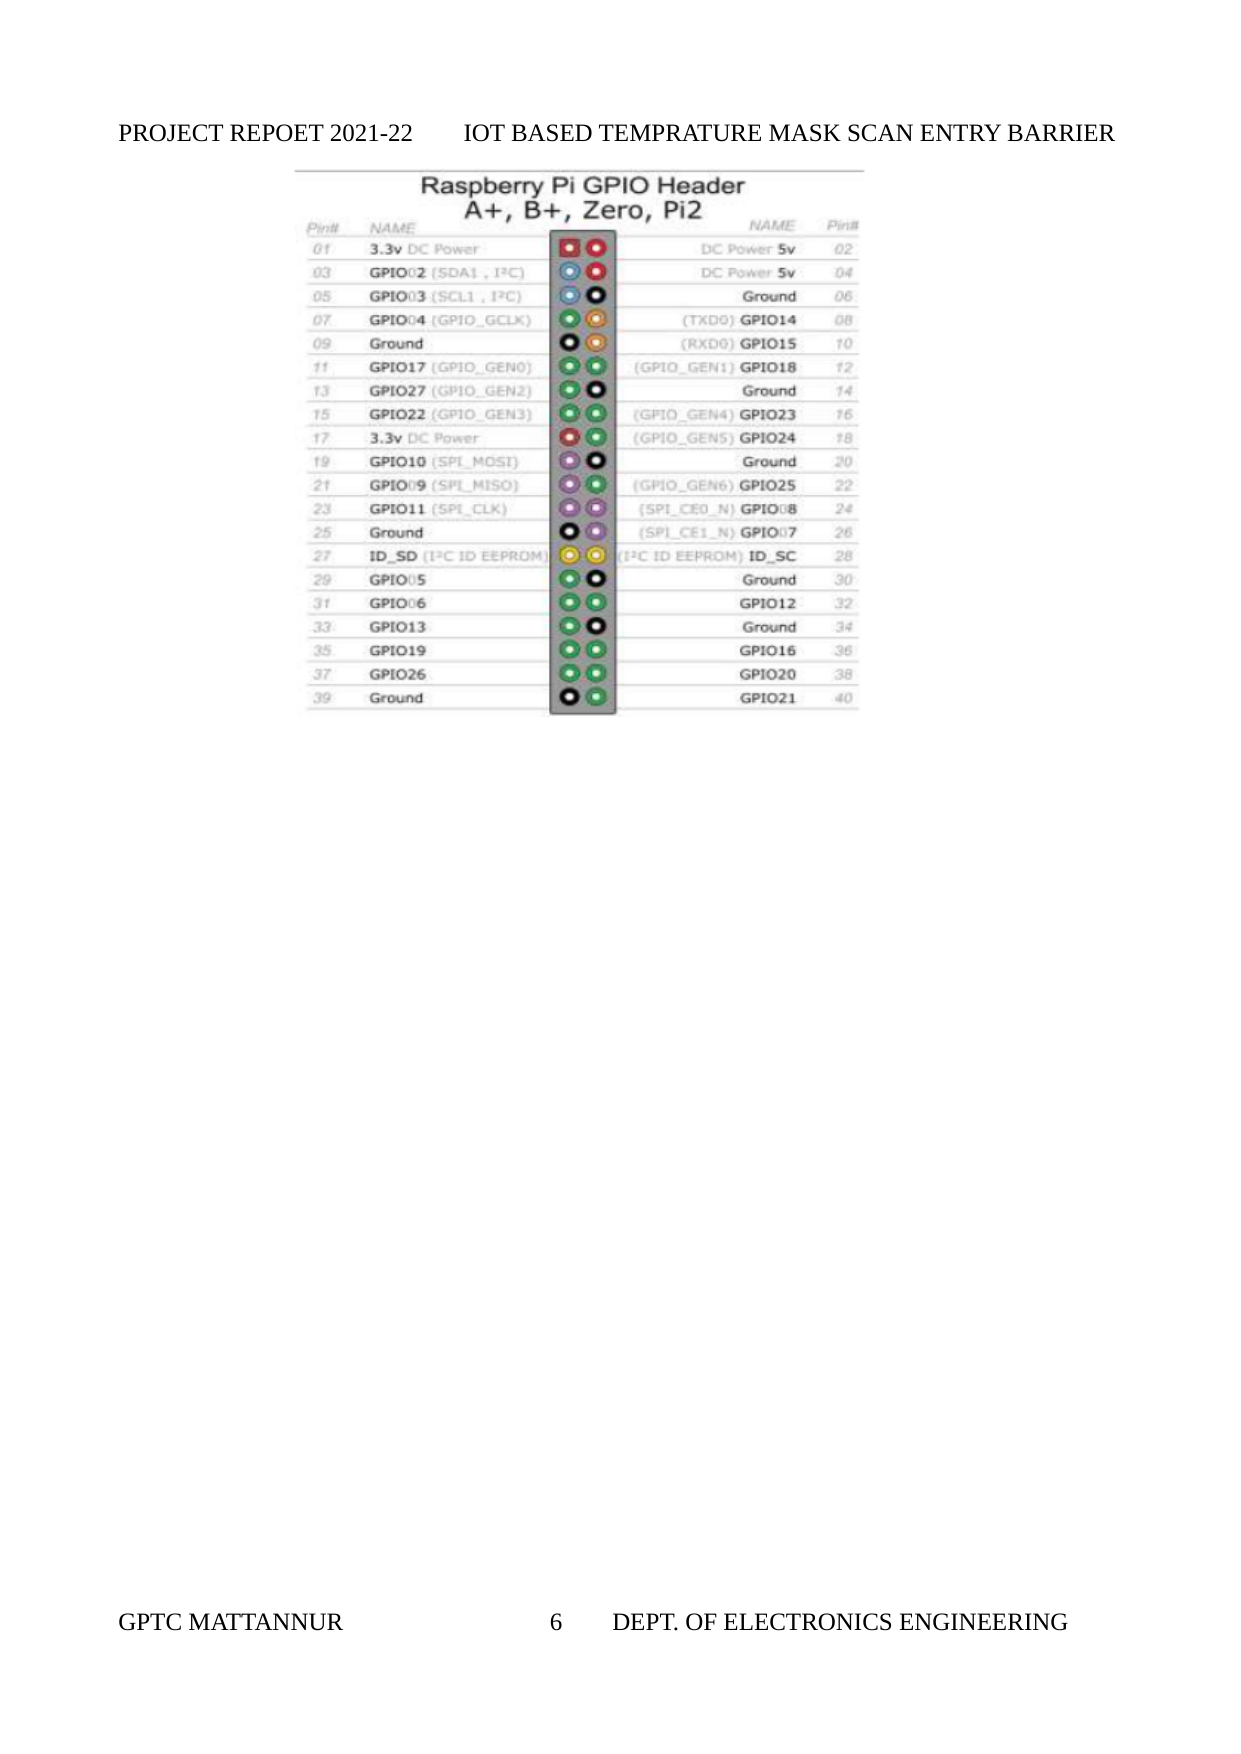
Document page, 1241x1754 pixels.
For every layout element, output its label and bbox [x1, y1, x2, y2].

picture [275, 161, 871, 717]
